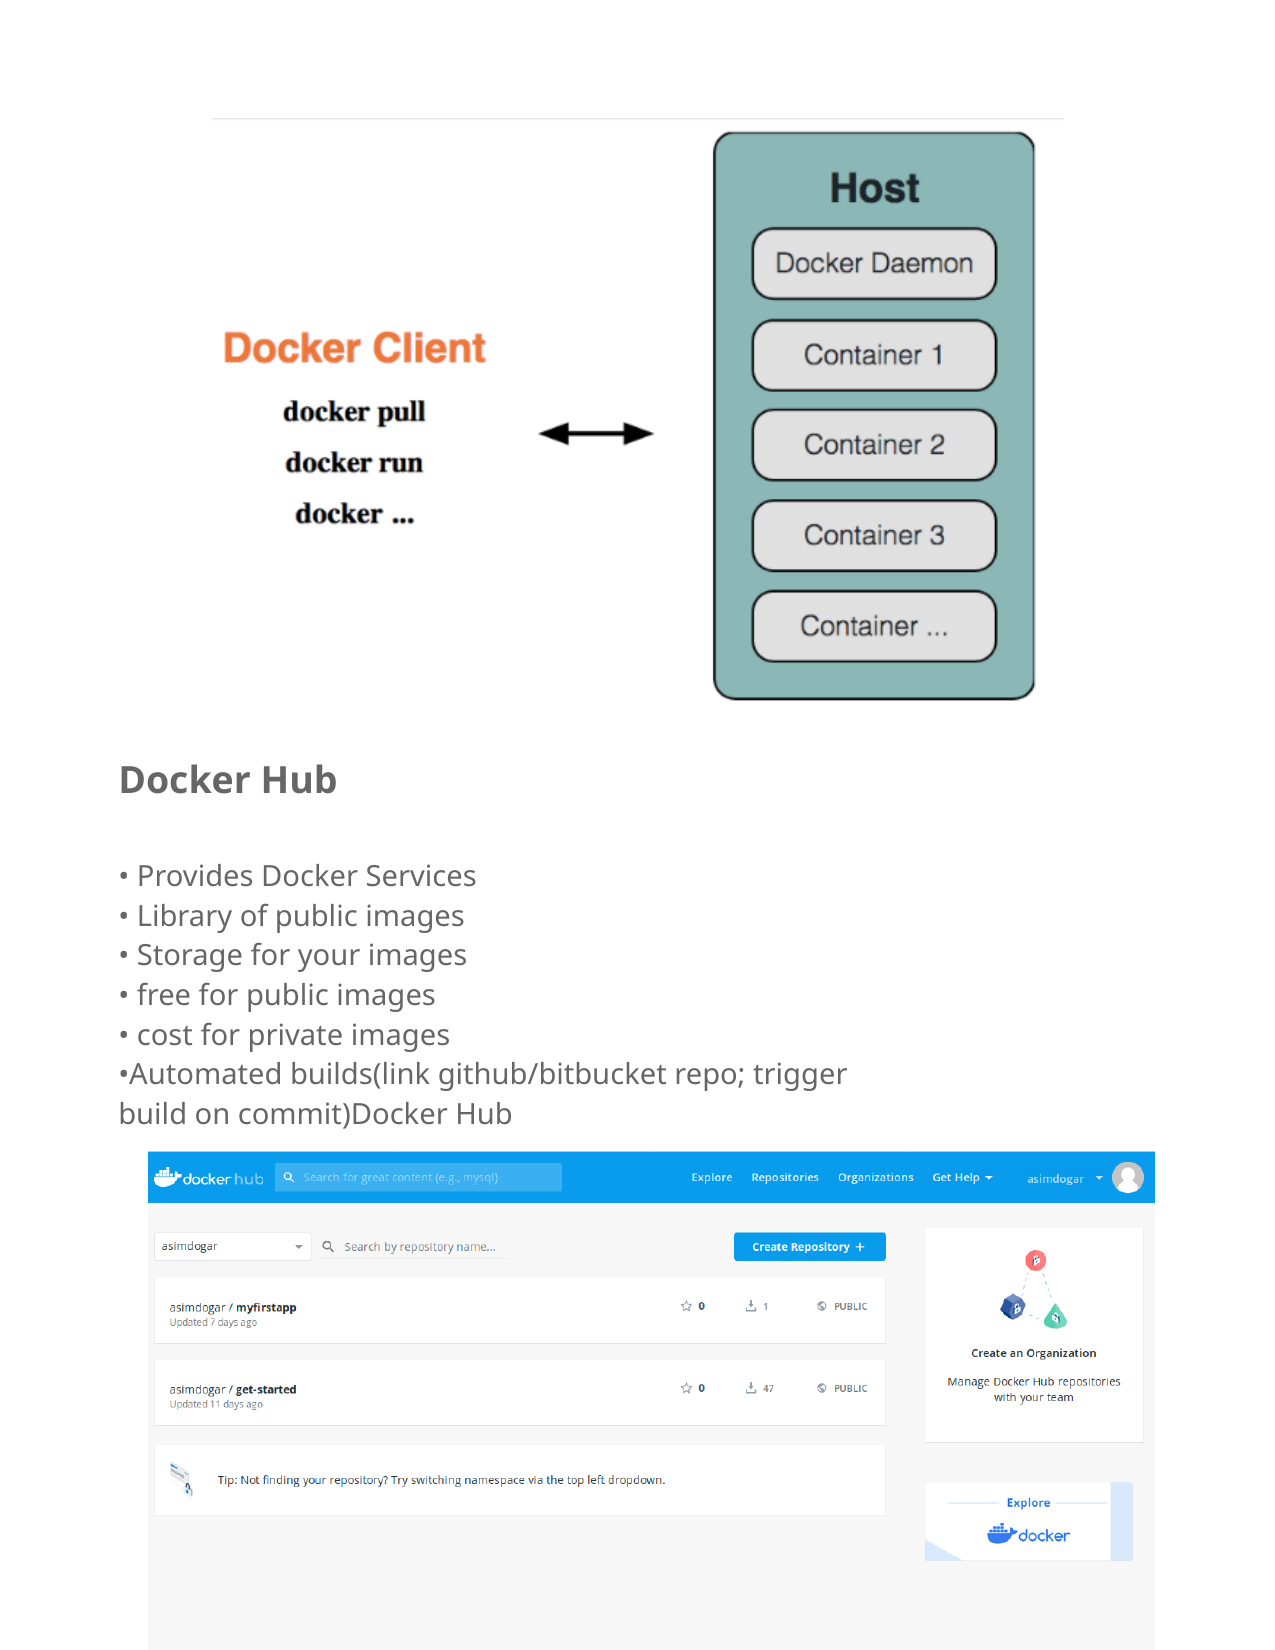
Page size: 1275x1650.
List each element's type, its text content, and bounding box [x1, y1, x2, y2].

text build on commit)Docker Hub [118, 1093, 1157, 1133]
text • free for public images [118, 974, 1157, 1014]
text • Provides Docker Services [118, 855, 1157, 895]
text •Automated builds(link github/bitbucket repo; trigger [118, 1053, 1157, 1093]
picture [148, 1151, 1155, 1650]
text • Library of public images [118, 895, 1157, 934]
text • Storage for your images [118, 934, 1157, 974]
picture [211, 118, 1065, 702]
text • cost for private images [118, 1014, 1157, 1053]
text Docker Hub [118, 753, 1157, 804]
